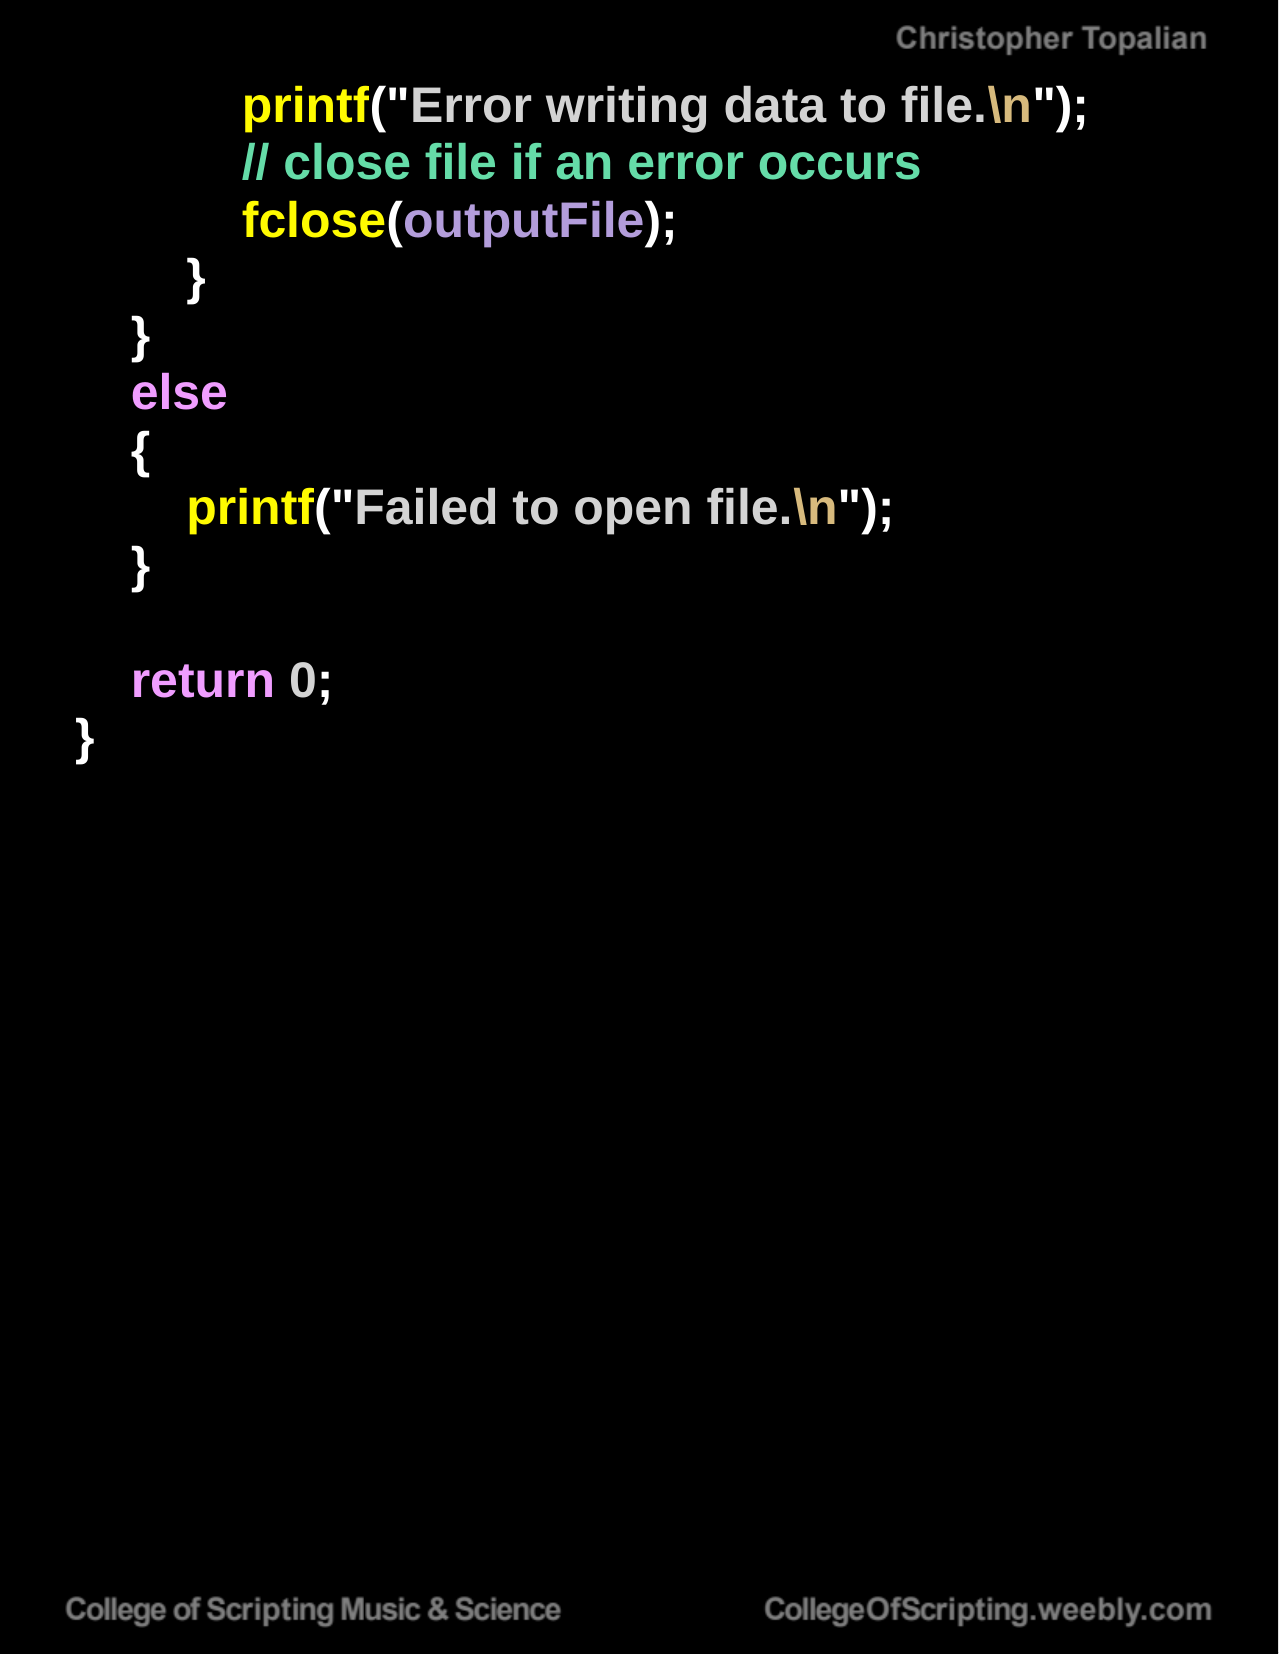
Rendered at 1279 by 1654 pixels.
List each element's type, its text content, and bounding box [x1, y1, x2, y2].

text printf("Failed to open file.\n"); [75, 477, 1203, 535]
text } [75, 535, 1203, 592]
text { [75, 420, 1203, 477]
text printf("Error writing data to file.\n"); [75, 75, 1203, 132]
text else [75, 362, 1203, 420]
text fclose(outputFile); [75, 190, 1203, 247]
text // close file if an error occurs [75, 132, 1203, 190]
text } [75, 707, 1203, 765]
text } [75, 247, 1203, 305]
text } [75, 305, 1203, 362]
text return 0; [75, 650, 1203, 707]
